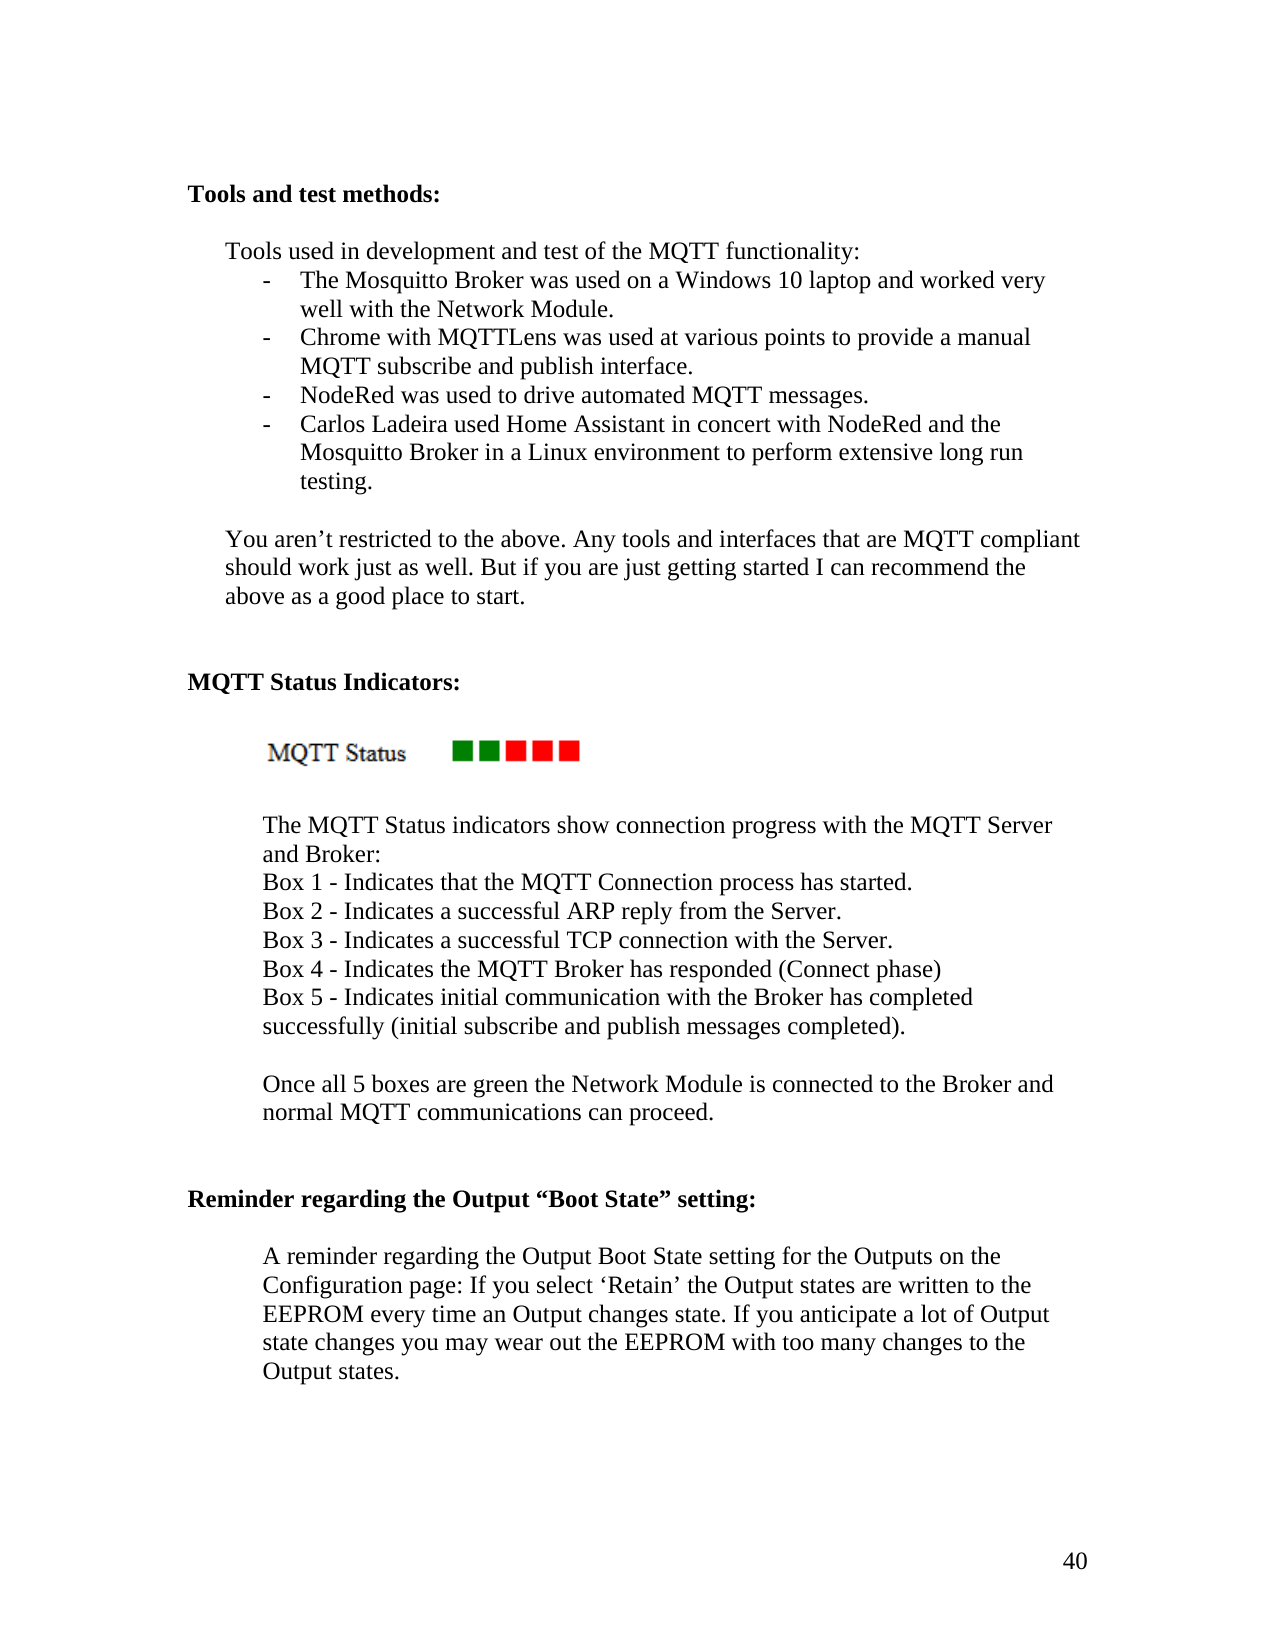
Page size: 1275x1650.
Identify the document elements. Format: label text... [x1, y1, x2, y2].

list The Mosquitto Broker was used on a Windows 10 laptop and worked very well with the Network Module. [262, 265, 1087, 322]
text Box 4 - Indicates the MQTT Broker has responded (Connect phase) [262, 954, 1087, 982]
text Box 5 - Indicates initial communication with the Broker has completed successfully (initial subscribe and publish messages completed). [262, 982, 1087, 1040]
text The MQTT Status indicators show connection progress with the MQTT Server and Broker: [262, 810, 1087, 867]
text Box 1 - Indicates that the MQTT Connection process has started. [262, 867, 1087, 896]
text Tools and test methods: [187, 179, 1087, 207]
text Tools used in development and test of the MQTT functionality: [225, 236, 1087, 265]
text Once all 5 boxes are green the Network Module is connected to the Broker and normal MQTT communications can proceed. [262, 1069, 1087, 1126]
text MQTT Status Indicators: [187, 667, 1087, 696]
text Box 3 - Indicates a successful TCP connection with the Server. [262, 925, 1087, 954]
text Reminder regarding the Output “Boot State” setting: [187, 1184, 1087, 1212]
picture [262, 725, 600, 782]
list Chrome with MQTTLens was used at various points to provide a manual MQTT subscribe and publish interface. [262, 322, 1087, 380]
text Box 2 - Indicates a successful ARP reply from the Server. [262, 896, 1087, 925]
text A reminder regarding the Output Boot State setting for the Outputs on the Configuration page: If you select ‘Retain’ the Output states are written to the EEPROM every time an Output changes state. If you anticipate a lot of Output state changes you may wear out the EEPROM with too many changes to the Output states. [262, 1241, 1087, 1385]
text You aren’t restricted to the above. Any tools and interfaces that are MQTT compliant should work just as well. But if you are just getting started I can recommend the above as a good place to start. [225, 524, 1087, 610]
list NodeRed was used to drive automated MQTT messages. [262, 380, 1087, 409]
list Carlos Ladeira used Home Assistant in concert with NodeRed and the Mosquitto Broker in a Linux environment to perform extensive long run testing. [262, 409, 1087, 495]
